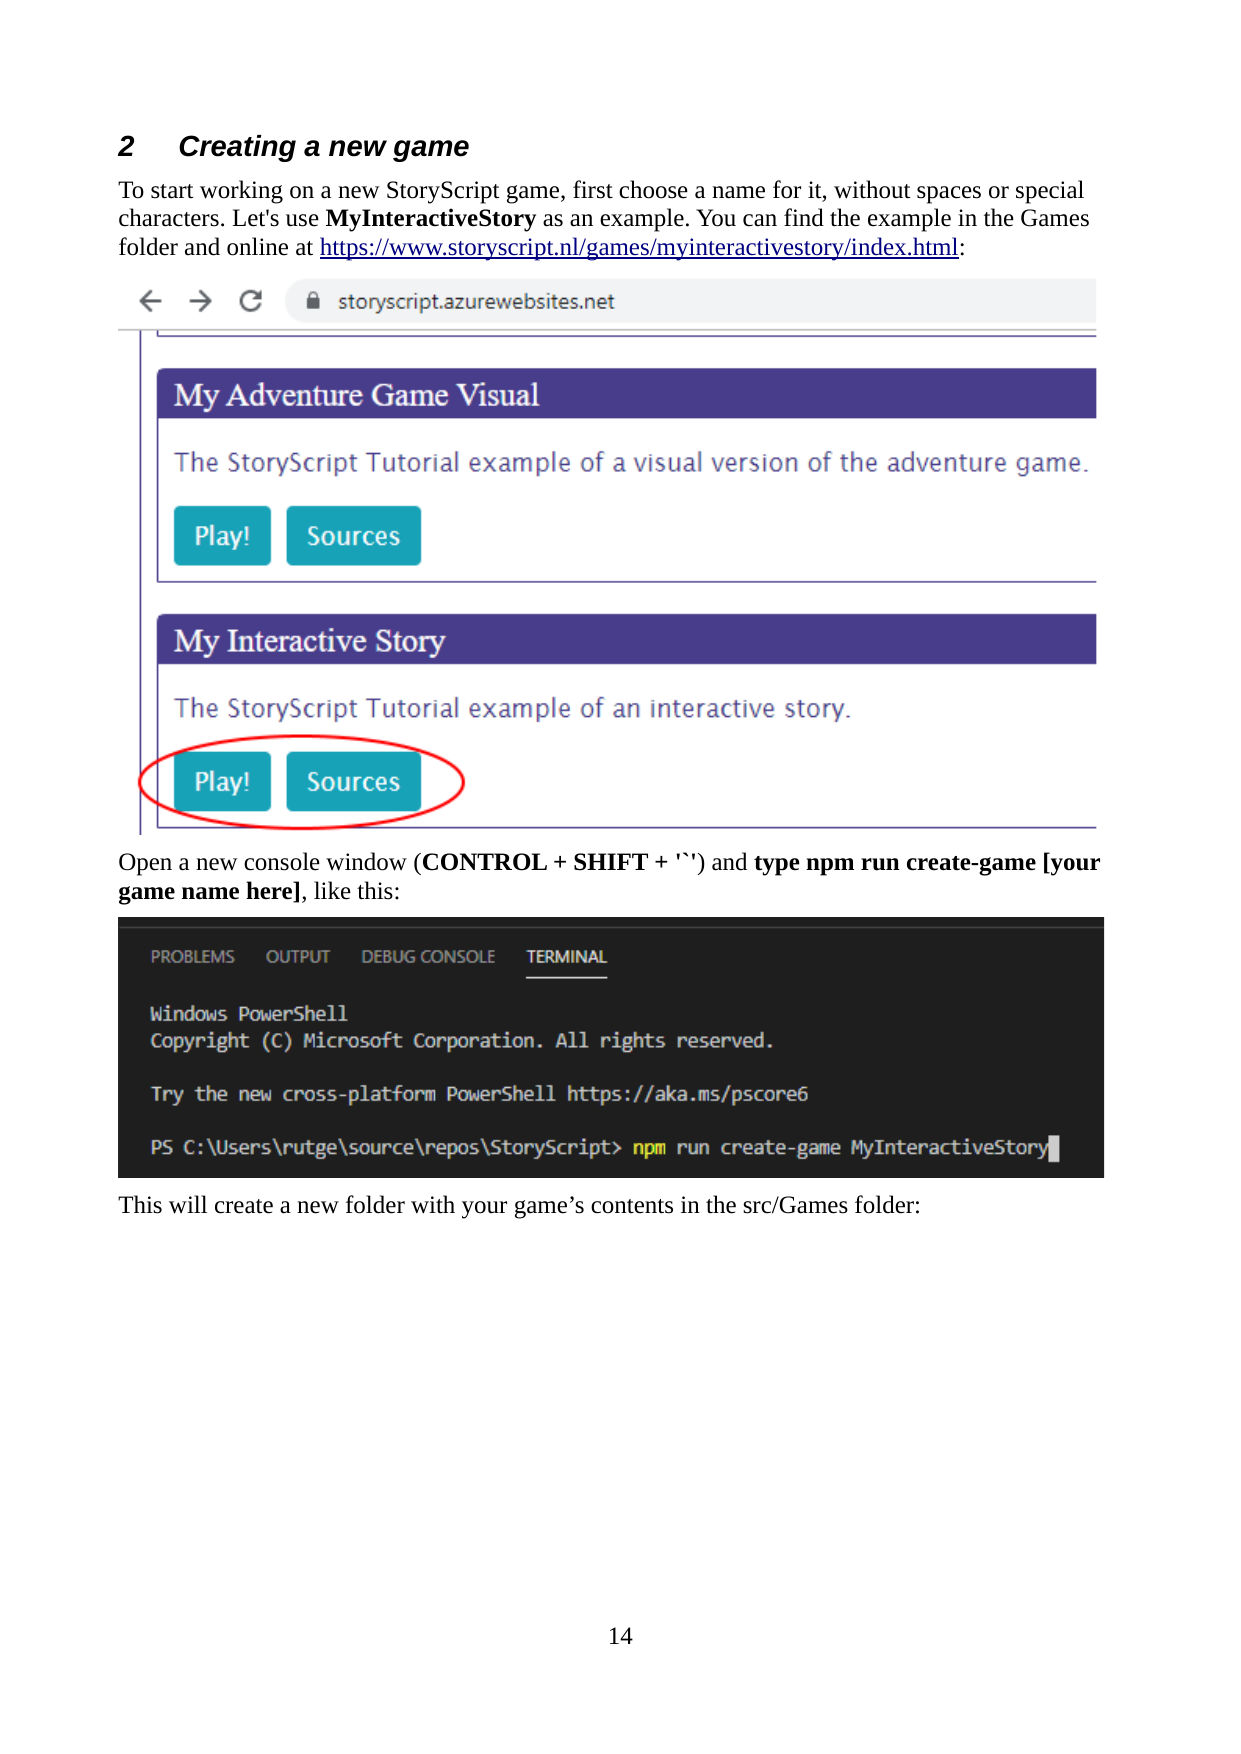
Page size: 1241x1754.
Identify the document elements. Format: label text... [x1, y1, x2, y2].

text Open a new console window (CONTROL + SHIFT + '`') and type npm run create-game [your game name here], like this: [118, 847, 1122, 904]
text This will create a new folder with your game’s contents in the src/Games folder: [118, 1191, 1122, 1219]
subtitle Creating a new game [118, 129, 1122, 162]
text To start working on a new StoryScript game, first choose a name for it, without spaces or special characters. Let's use MyInteractiveStory as an example. You can find the example in the Games folder and online at https://www.storyscript.nl/games/myinteractivestory/index.html: [118, 175, 1122, 261]
